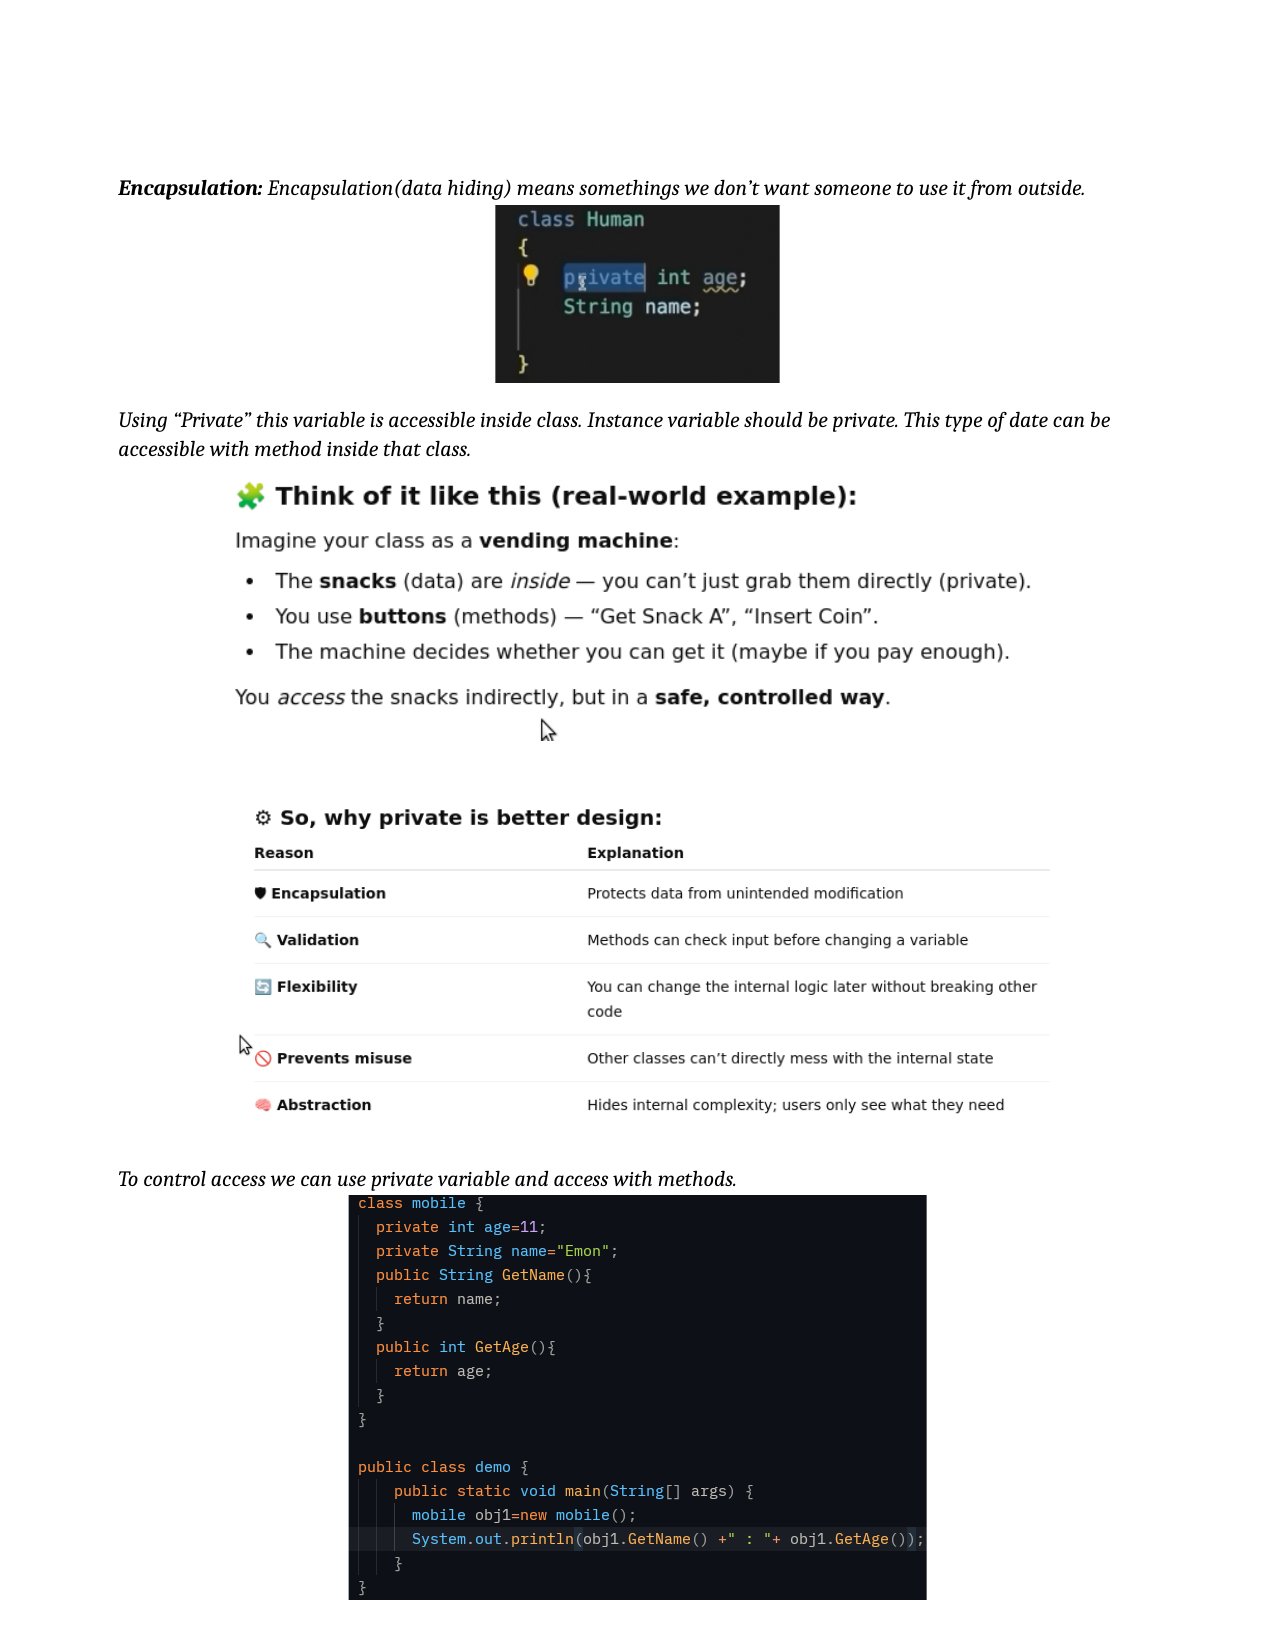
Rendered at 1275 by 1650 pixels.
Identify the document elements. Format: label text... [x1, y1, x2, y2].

picture [223, 802, 1052, 1134]
text Encapsulation: Encapsulation(data hiding) means somethings we don’t want someone to use it from outside. [118, 176, 1157, 201]
text To control access we can use private variable and access with methods. [118, 1167, 1157, 1192]
picture [495, 205, 780, 383]
picture [348, 1195, 927, 1600]
picture [219, 472, 1056, 741]
text Using “Private” this variable is accessible inside class. Instance variable should be private. This type of date can be accessible with method inside that class. [118, 408, 1157, 462]
